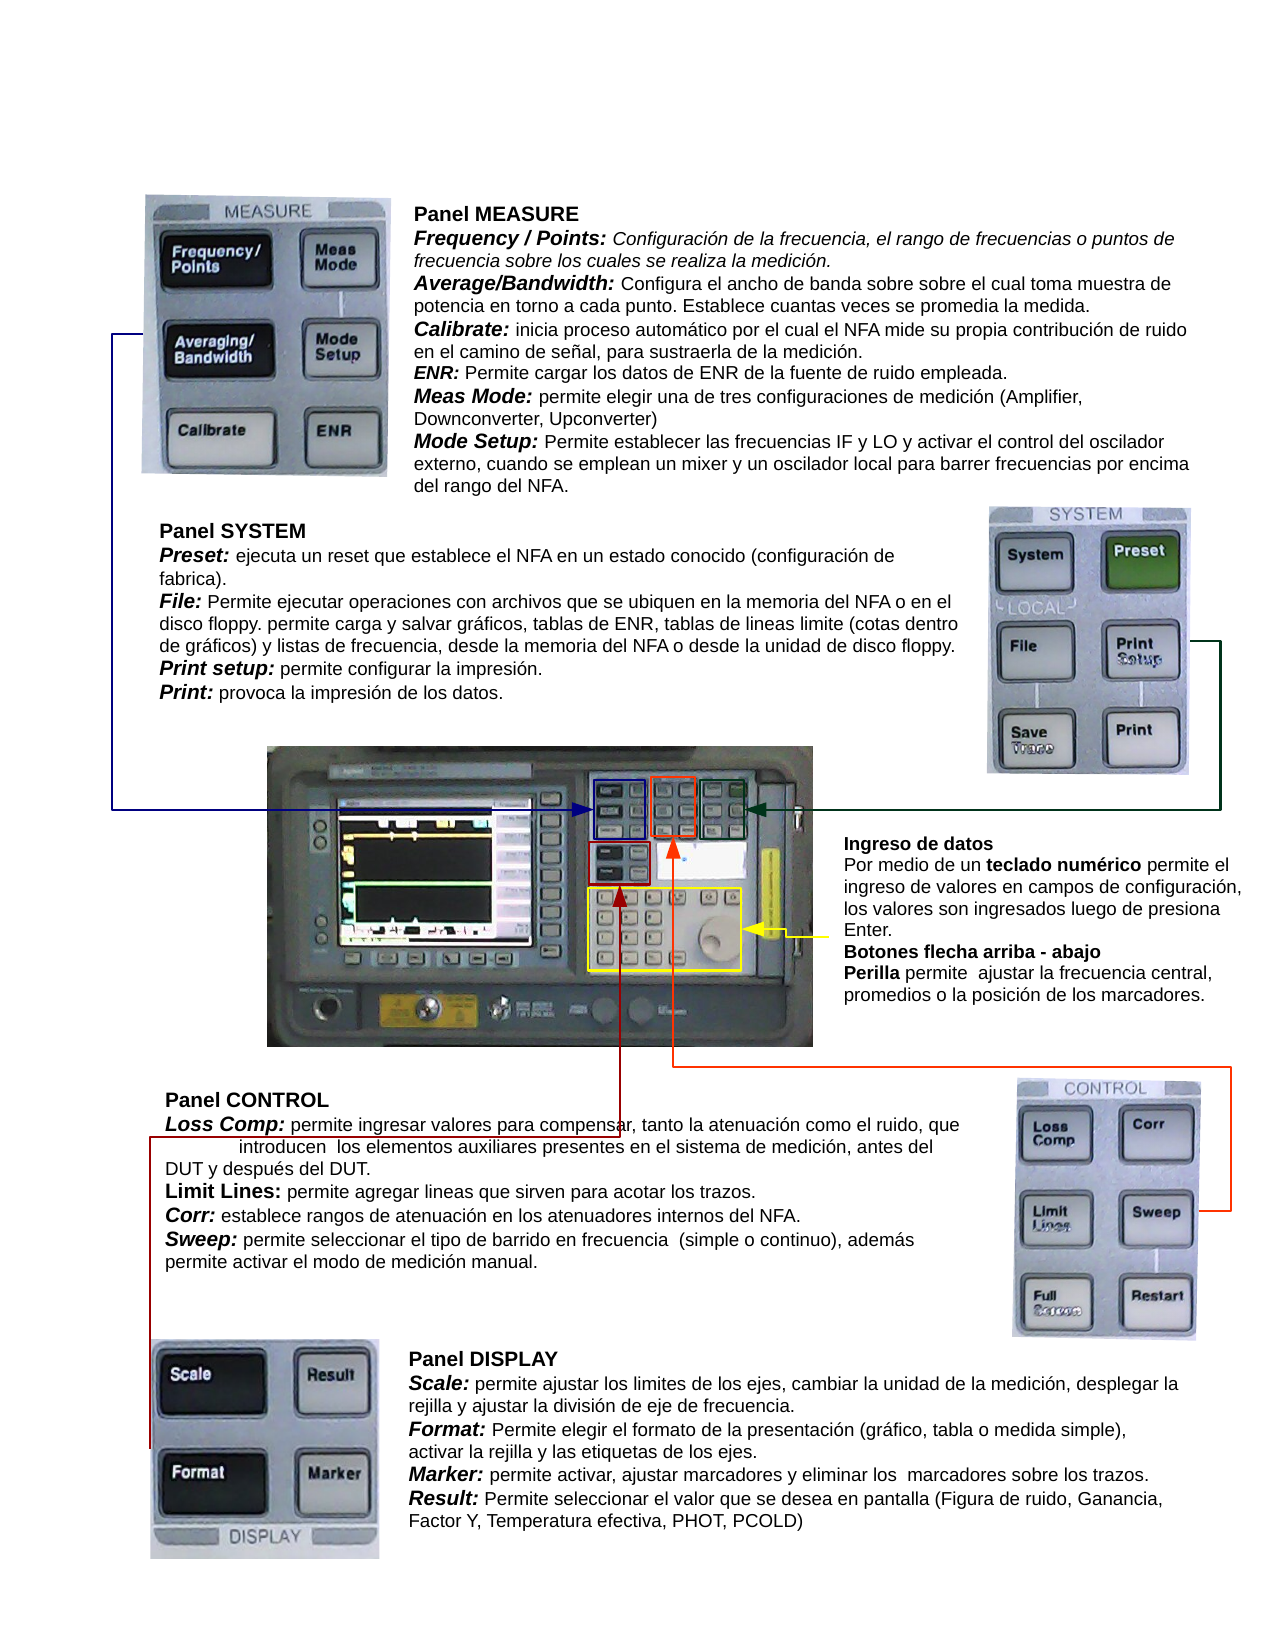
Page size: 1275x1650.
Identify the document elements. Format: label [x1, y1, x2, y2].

picture [150, 1339, 380, 1559]
picture [652, 778, 694, 835]
picture [674, 930, 813, 1047]
picture [590, 843, 649, 883]
picture [595, 781, 644, 838]
picture [986, 506, 1192, 775]
picture [141, 194, 392, 477]
picture [621, 889, 672, 969]
picture [621, 972, 672, 1047]
picture [1012, 1077, 1202, 1341]
picture [674, 889, 740, 969]
picture [701, 781, 743, 838]
picture [267, 746, 813, 1047]
picture [589, 889, 619, 969]
